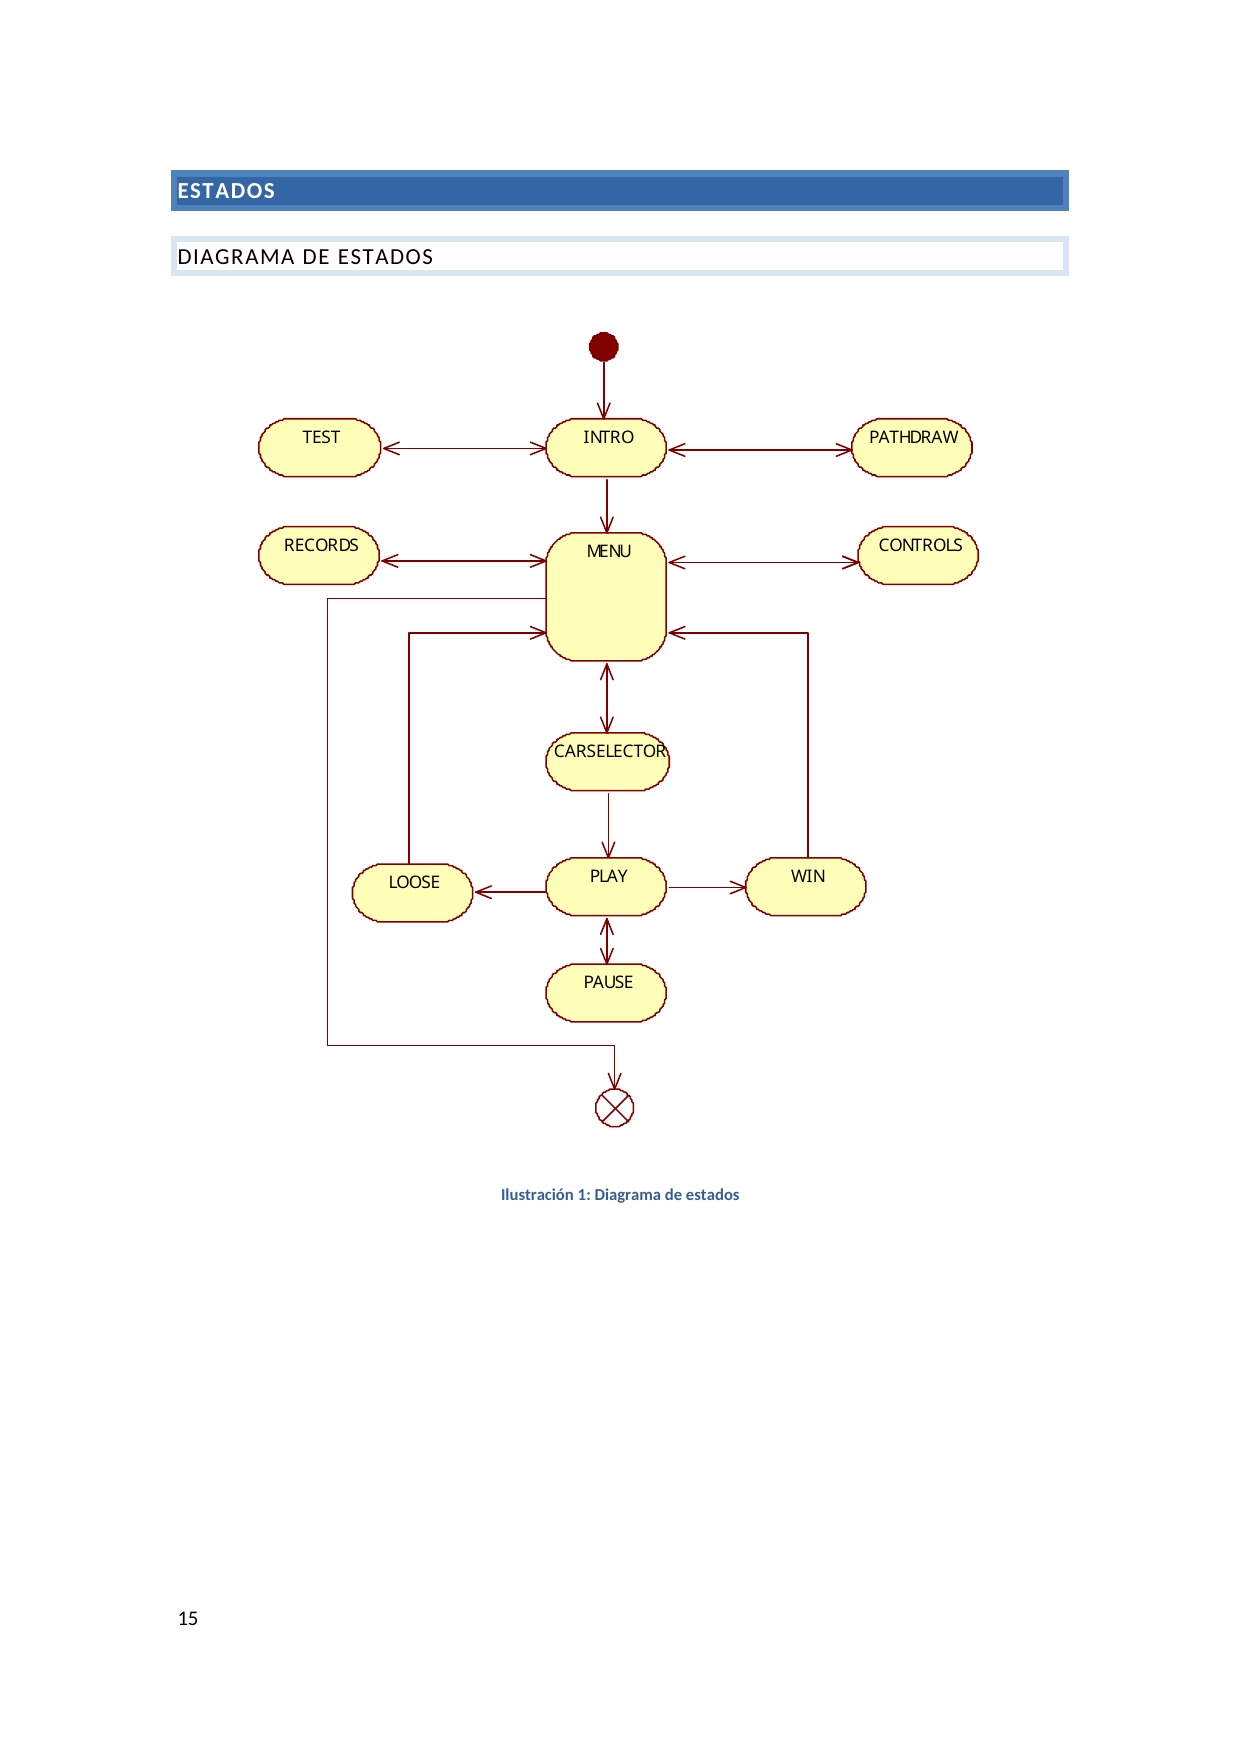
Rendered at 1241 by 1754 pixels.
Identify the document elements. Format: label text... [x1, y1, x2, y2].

subtitle ESTADOS [177, 177, 1063, 205]
subtitle Diagrama de Estados [177, 242, 1063, 270]
text Ilustración 1: Diagrama de estados [177, 1184, 1063, 1204]
